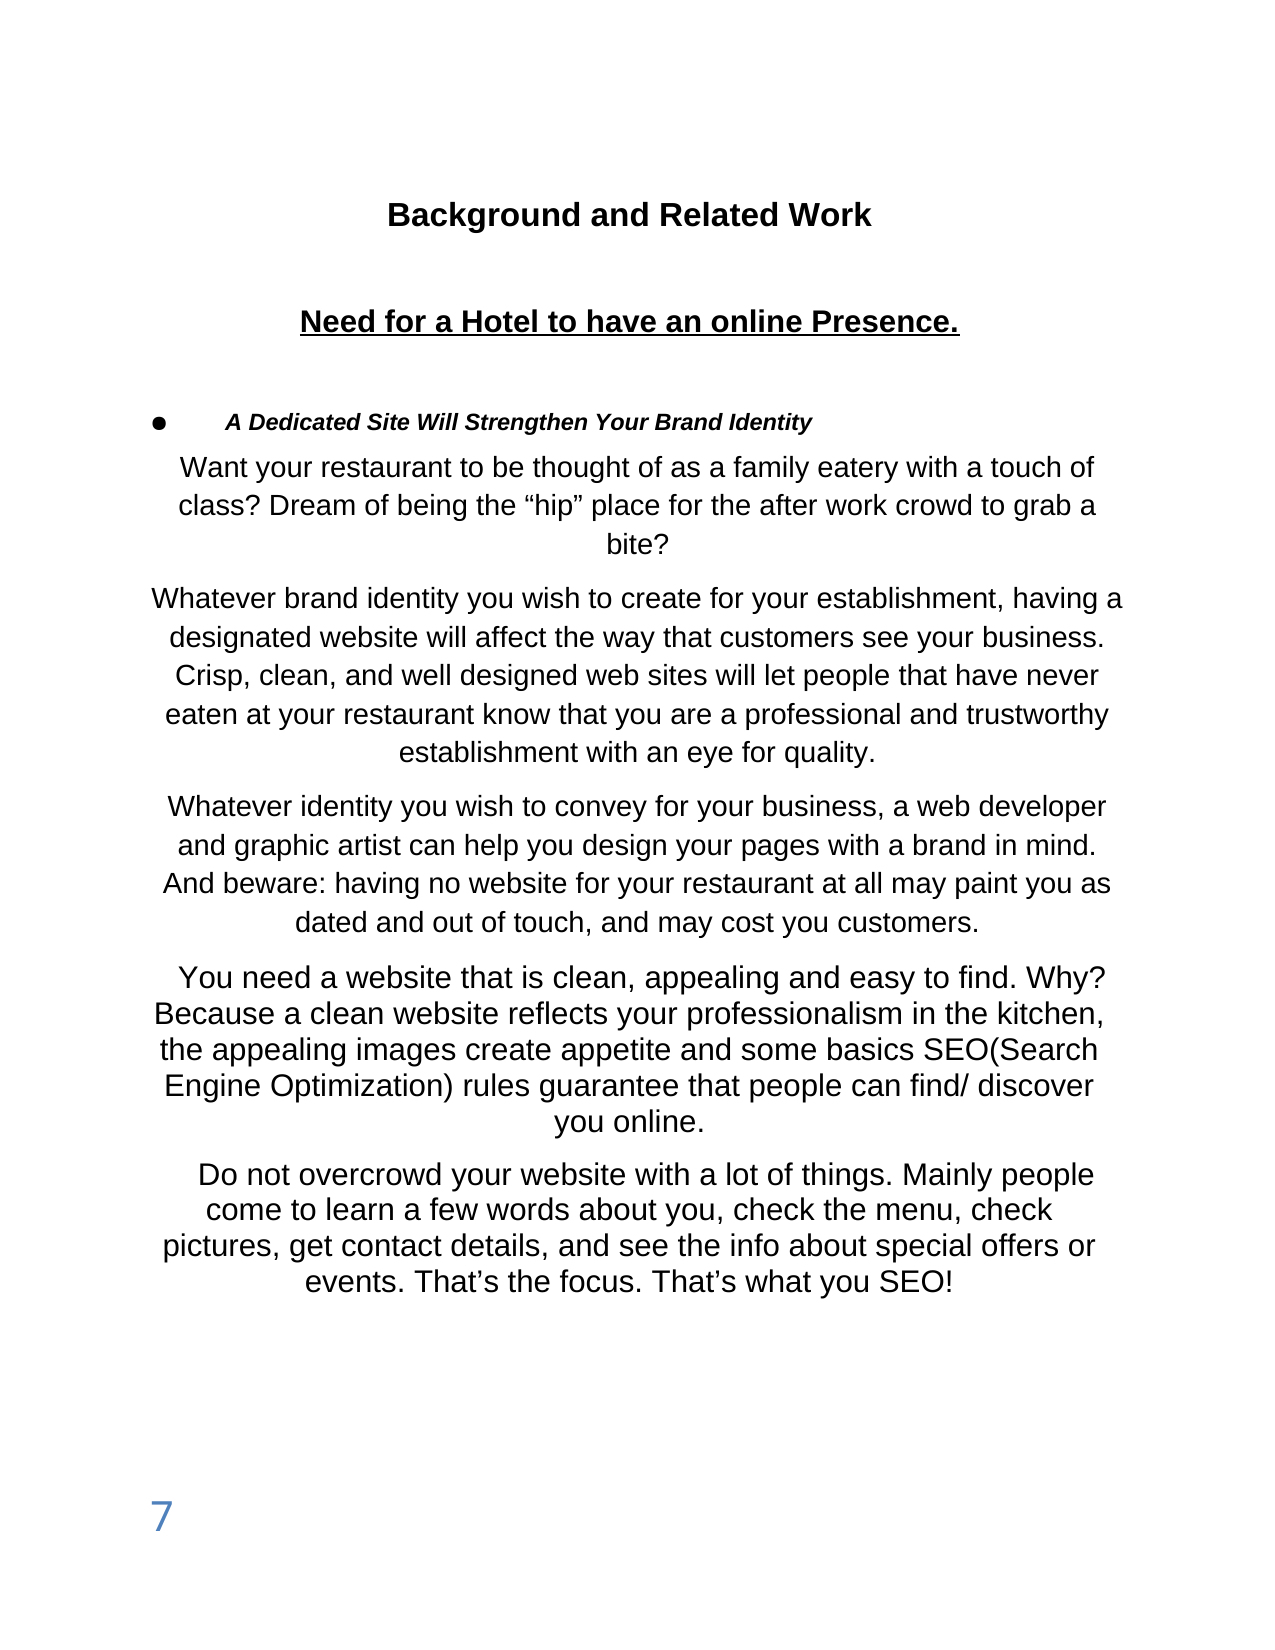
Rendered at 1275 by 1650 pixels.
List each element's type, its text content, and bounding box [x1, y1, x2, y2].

text Need for a Hotel to have an online Presence. [150, 303, 1109, 339]
text Whatever identity you wish to convey for your business, a web developer and graphic artist can help you design your pages with a brand in mind. And beware: having no website for your restaurant at all may paint you as dated and out of touch, and may cost you customers. [150, 789, 1125, 938]
list A Dedicated Site Will Strengthen Your Brand Identity [150, 408, 1109, 435]
text Whatever brand identity you wish to create for your establishment, having a designated website will affect the way that customers see your business. Crisp, clean, and well designed web sites will let people that have never eaten at your restaurant know that you are a professional and trustworthy establishment with an eye for quality. [150, 581, 1125, 769]
text Want your restaurant to be thought of as a family eatery with a touch of class? Dream of being the “hip” place for the after work crowd to grab a bite? [150, 450, 1125, 560]
text You need a website that is clean, appealing and easy to find. Why? Because a clean website reflects your professionalism in the kitchen, the appealing images create appetite and some basics SEO(Search Engine Optimization) rules guarantee that people can find/ discover you online. [150, 959, 1109, 1139]
text Background and Related Work [150, 195, 1109, 234]
text Do not overcrowd your website with a lot of things. Mainly people come to learn a few words about you, check the menu, check pictures, get contact details, and see the info about special offers or events. That’s the focus. That’s what you SEO! [150, 1156, 1109, 1299]
